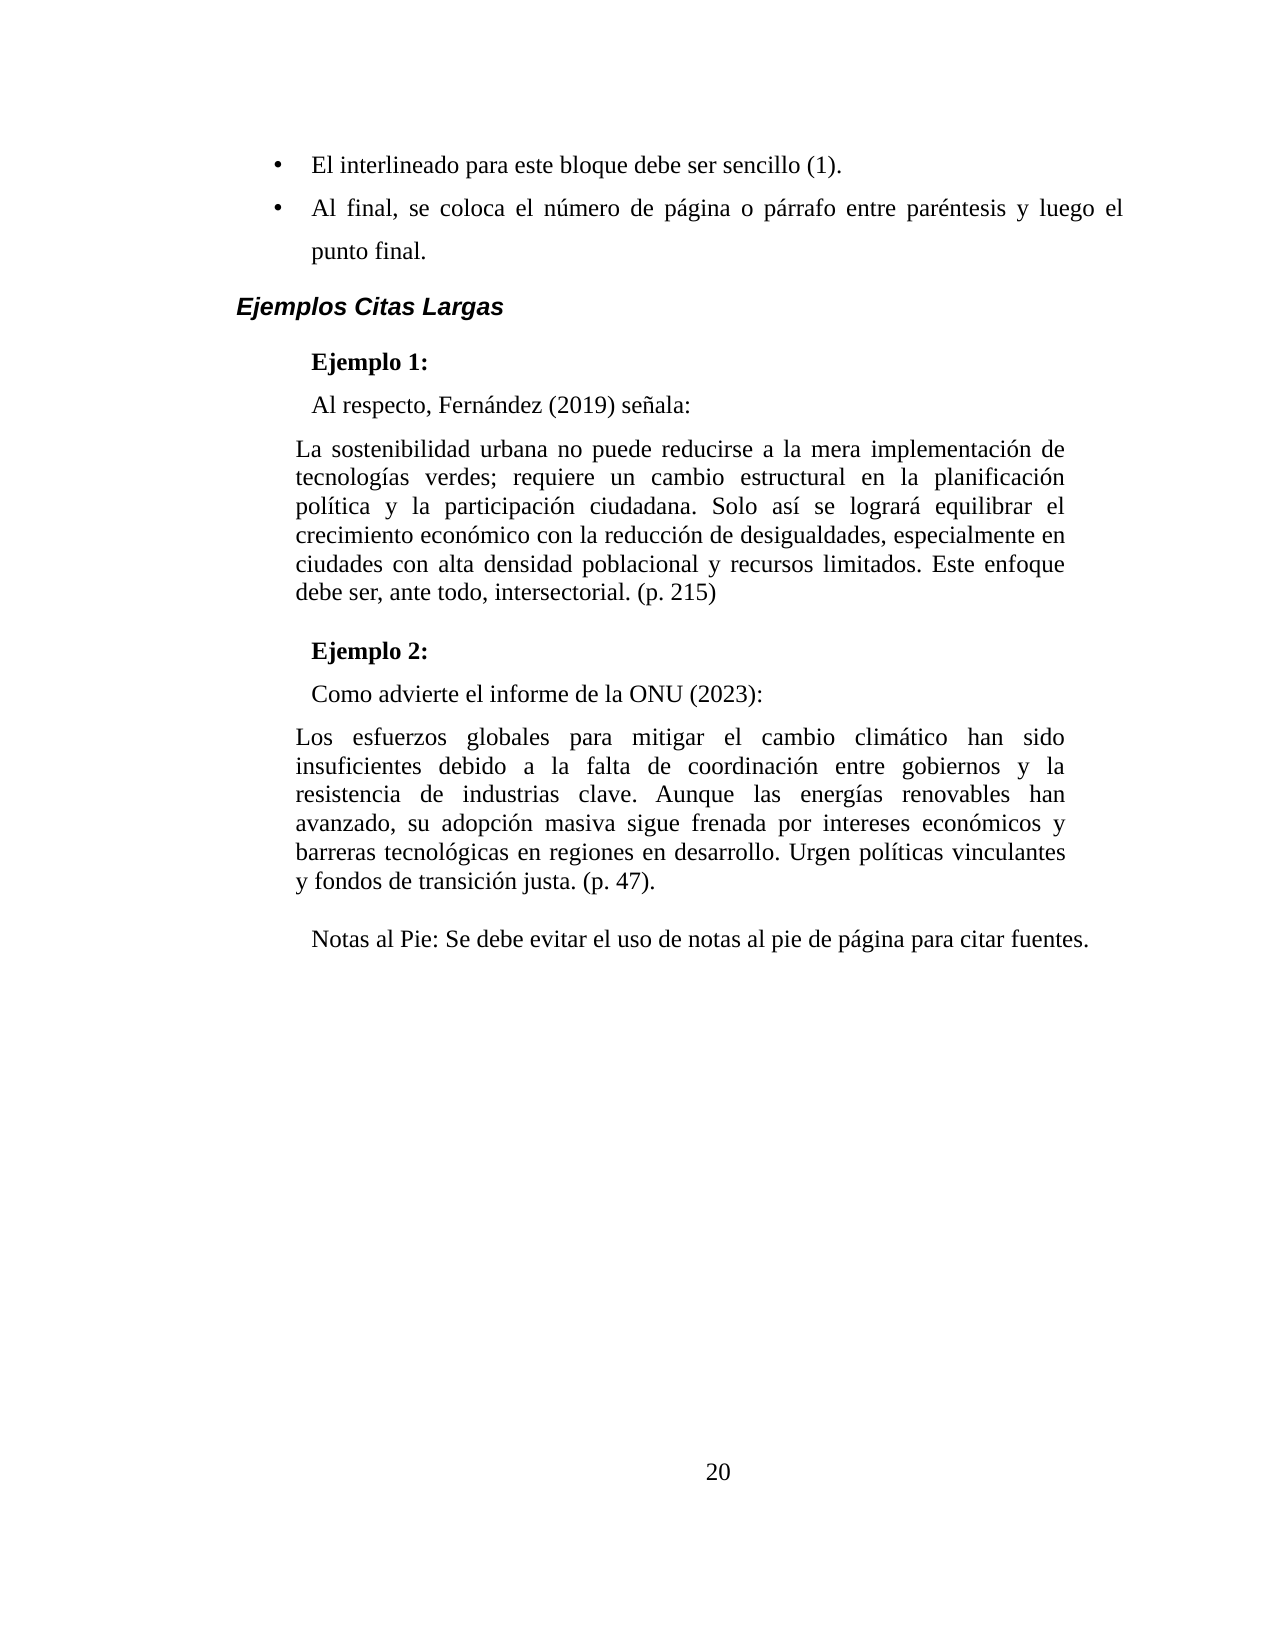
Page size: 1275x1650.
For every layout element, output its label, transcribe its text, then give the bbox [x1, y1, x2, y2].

list Al final, se coloca el número de página o párrafo entre paréntesis y luego el punto final. [274, 193, 1125, 265]
text Como advierte el informe de la ONU (2023): [236, 679, 1125, 708]
text Al respecto, Fernández (2019) señala: [236, 391, 1125, 419]
subtitle Ejemplos Citas Largas [236, 292, 1125, 321]
list El interlineado para este bloque debe ser sencillo (1). [274, 150, 1125, 179]
text La sostenibilidad urbana no puede reducirse a la mera implementación de tecnologías verdes; requiere un cambio estructural en la planificación política y la participación ciudadana. Solo así se logrará equilibrar el crecimiento económico con la reducción de desigualdades, especialmente en ciudades con alta densidad poblacional y recursos limitados. Este enfoque debe ser, ante todo, intersectorial. (p. 215) [295, 434, 1066, 606]
text Ejemplo 1: [236, 347, 1125, 376]
text Ejemplo 2: [236, 636, 1125, 664]
text Los esfuerzos globales para mitigar el cambio climático han sido insuficientes debido a la falta de coordinación entre gobiernos y la resistencia de industrias clave. Aunque las energías renovables han avanzado, su adopción masiva sigue frenada por intereses económicos y barreras tecnológicas en regiones en desarrollo. Urgen políticas vinculantes y fondos de transición justa. (p. 47). [295, 722, 1066, 894]
text Notas al Pie: Se debe evitar el uso de notas al pie de página para citar fuentes. [236, 924, 1125, 953]
